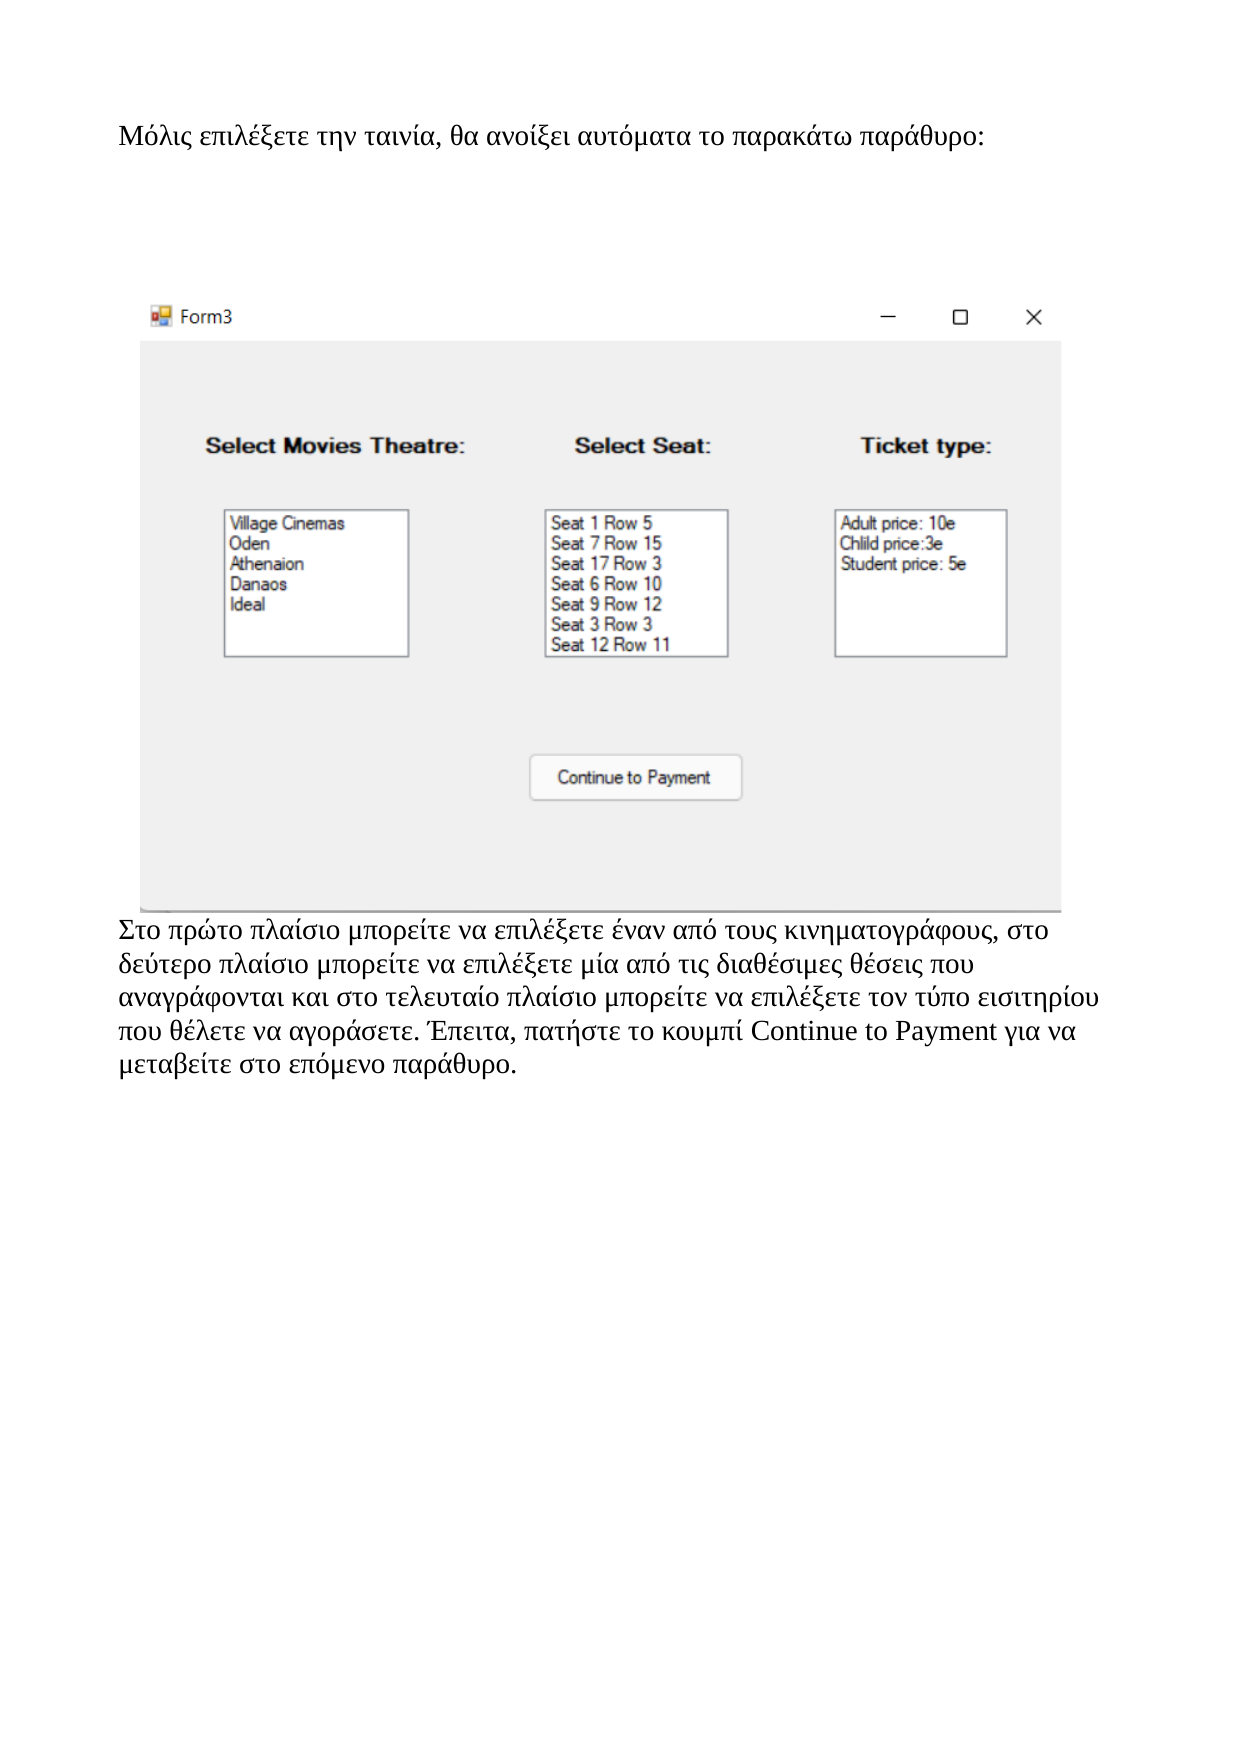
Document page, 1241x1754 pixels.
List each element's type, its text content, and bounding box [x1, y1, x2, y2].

text Στο πρώτο πλαίσιο μπορείτε να επιλέξετε έναν από τους κινηματογράφους, στο δεύτερο πλαίσιο μπορείτε να επιλέξετε μία από τις διαθέσιμες θέσεις που αναγράφονται και στο τελευταίο πλαίσιο μπορείτε να επιλέξετε τον τύπο εισιτηρίου που θέλετε να αγοράσετε. Έπειτα, πατήστε το κουμπί Continue to Payment για να μεταβείτε στο επόμενο παράθυρο. [118, 912, 1122, 1080]
text Μόλις επιλέξετε την ταινία, θα ανοίξει αυτόματα το παρακάτω παράθυρο: [118, 118, 1122, 152]
